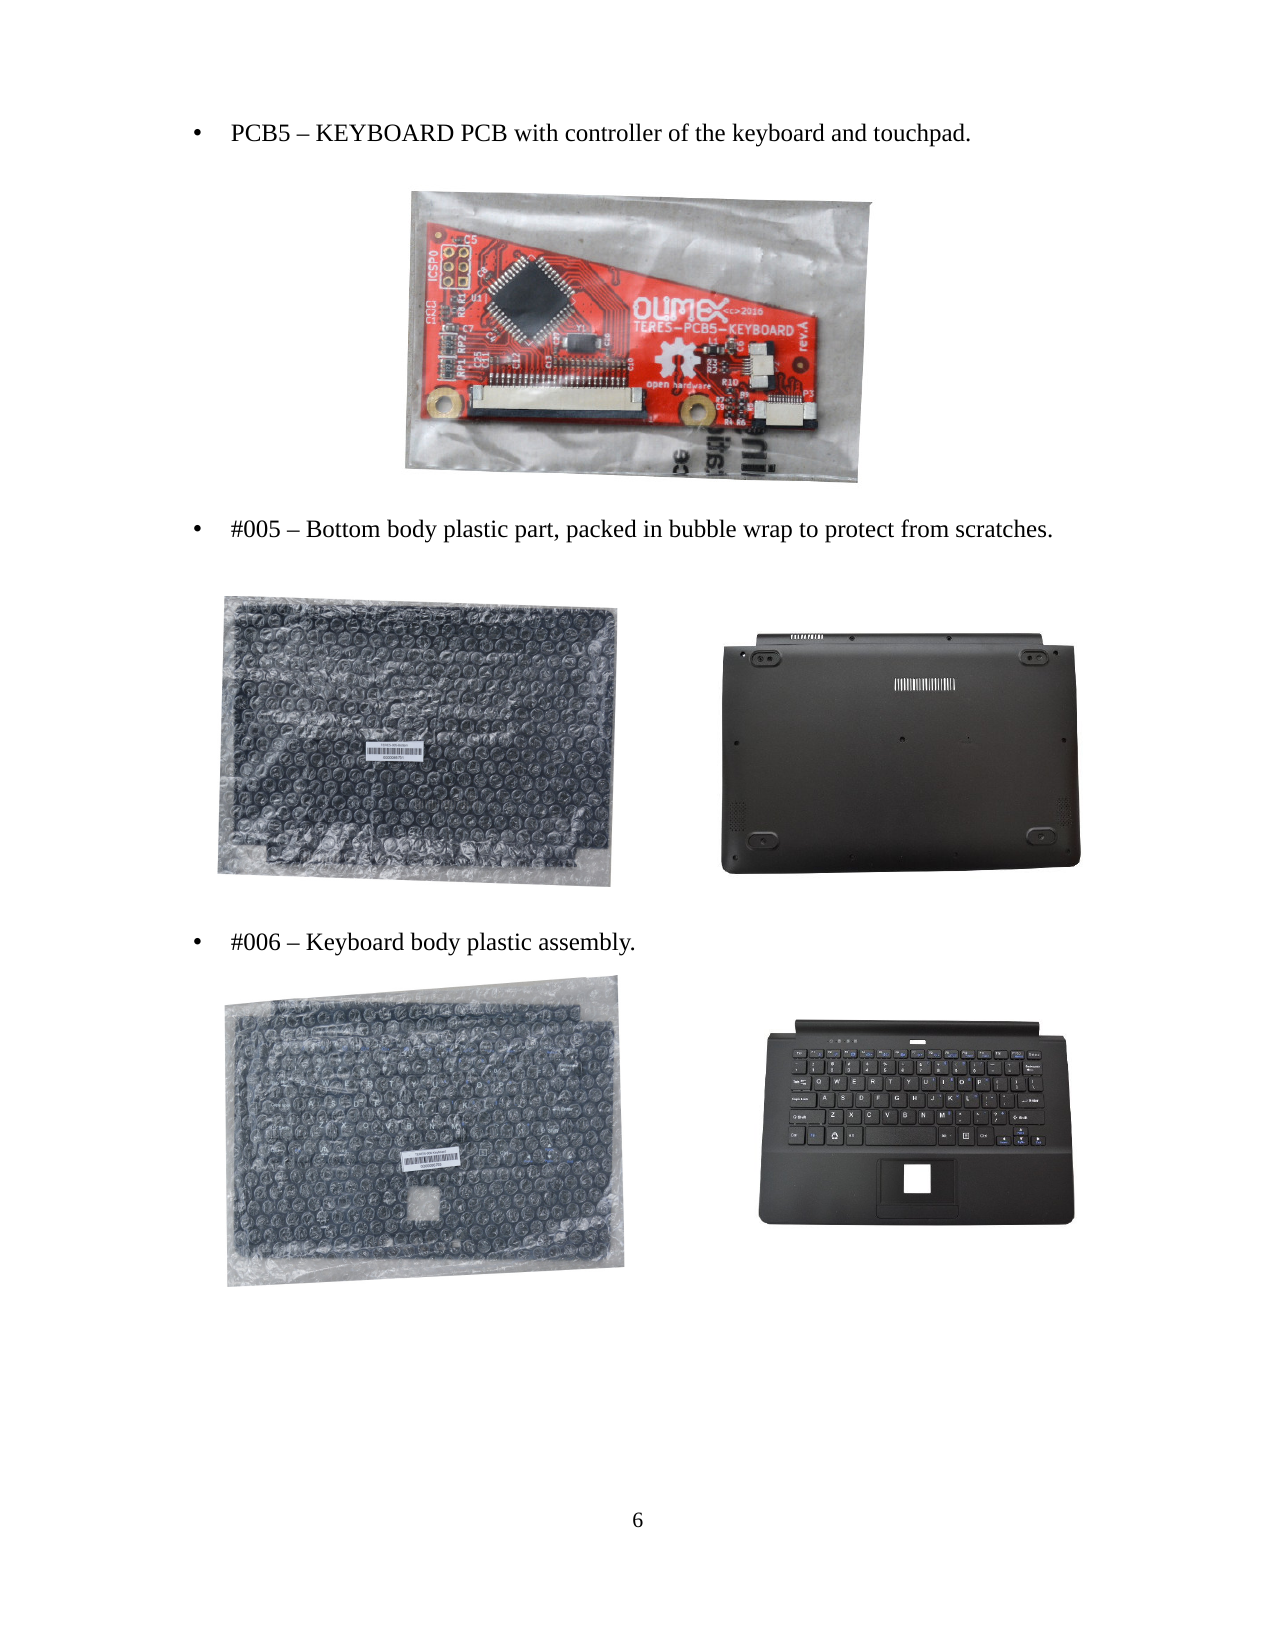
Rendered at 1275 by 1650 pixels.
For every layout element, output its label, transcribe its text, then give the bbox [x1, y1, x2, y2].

picture [217, 596, 618, 887]
picture [711, 601, 1091, 906]
picture [372, 177, 903, 496]
picture [224, 975, 625, 1287]
list #005 – Bottom body plastic part, packed in bubble wrap to protect from scratches. [193, 159, 1157, 543]
list PCB5 – KEYBOARD PCB with controller of the keyboard and touchpad. [193, 118, 1157, 147]
picture [754, 994, 1079, 1252]
list #006 – Keyboard body plastic assembly. [193, 927, 1157, 956]
